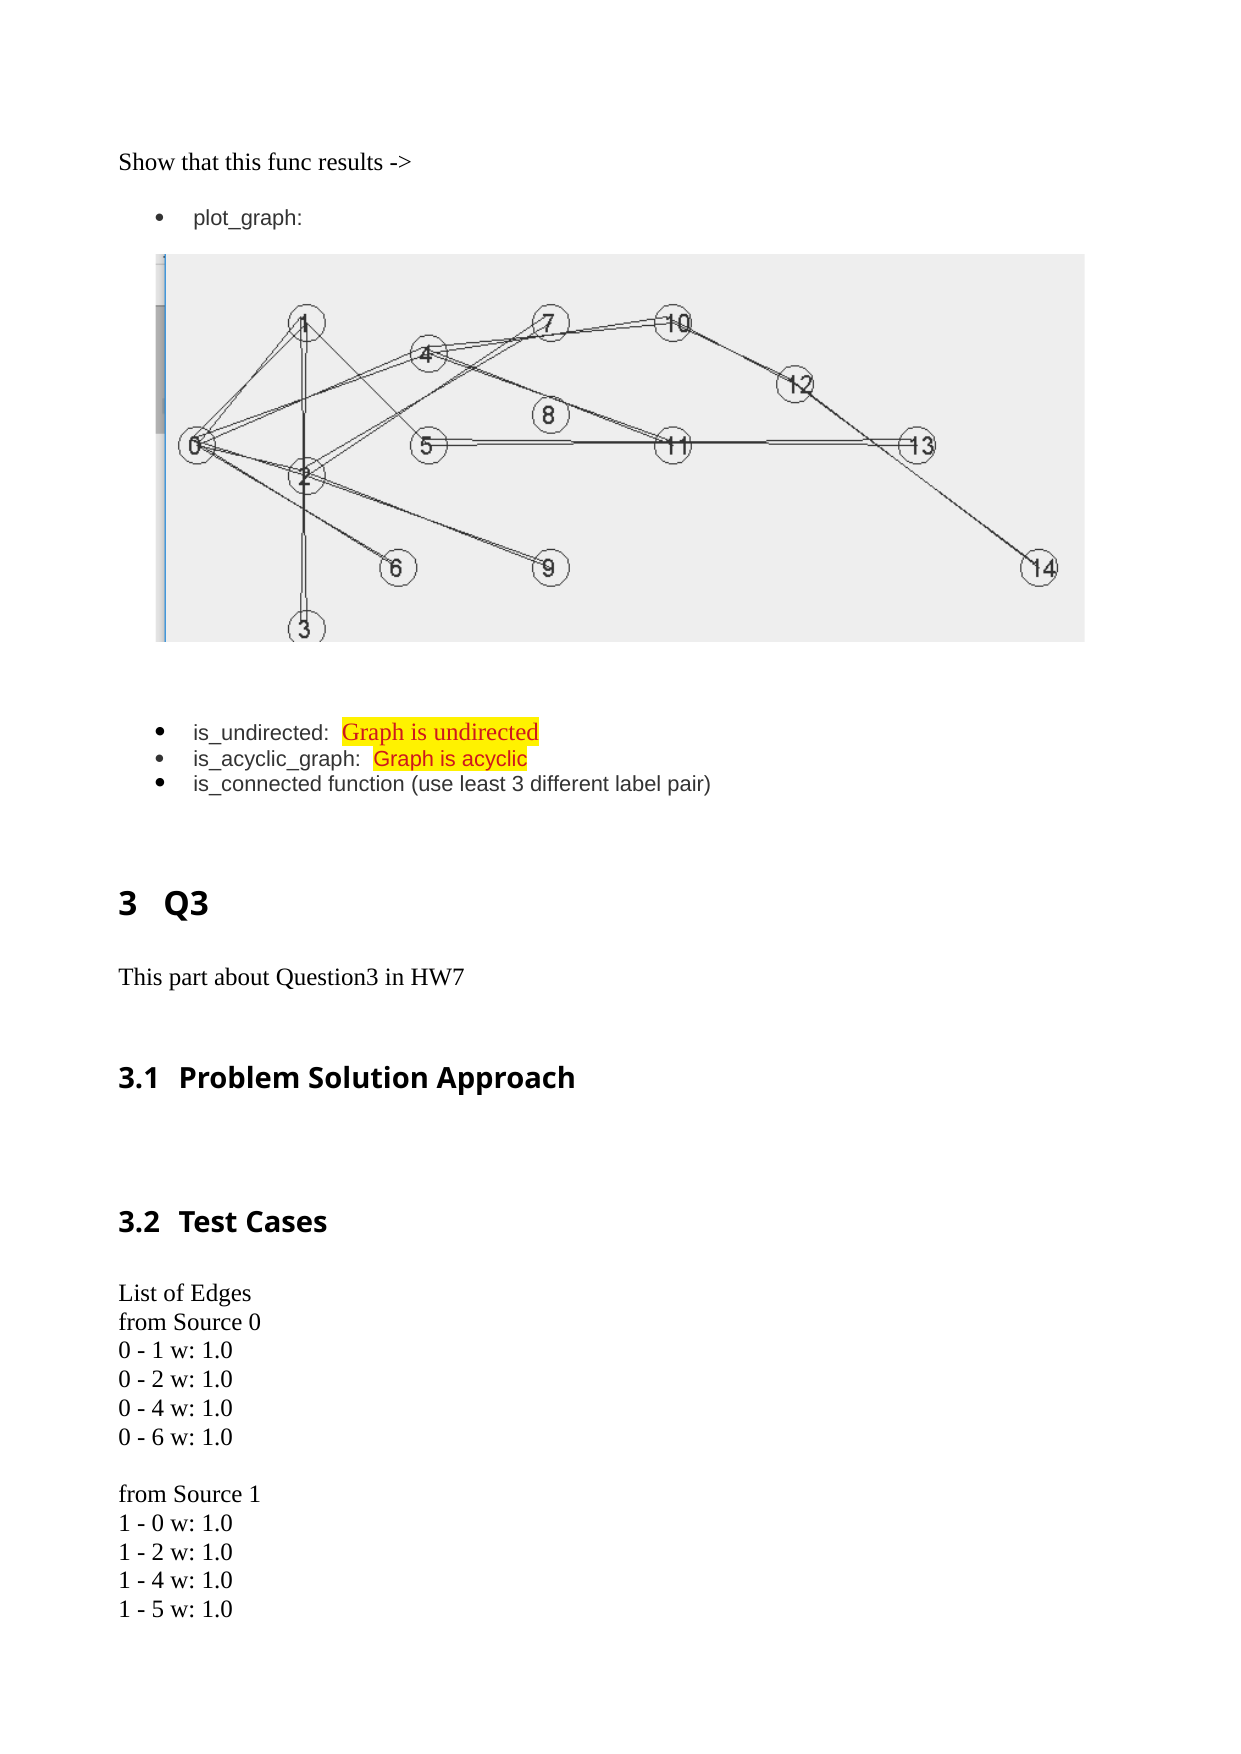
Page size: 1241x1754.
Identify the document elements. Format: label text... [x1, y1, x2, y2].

subtitle Q3 [118, 879, 1122, 925]
list plot_graph: [156, 204, 1122, 229]
list is_acyclic_graph: Graph is acyclic [156, 746, 1122, 771]
list is_undirected: Graph is undirected [156, 717, 1122, 746]
text Show that this func results -> [118, 147, 1122, 176]
text This part about Question3 in HW7 [118, 962, 1122, 991]
text 1 - 0 w: 1.0 [118, 1508, 1122, 1537]
picture [155, 254, 1085, 642]
text List of Edges [118, 1278, 1122, 1307]
text 1 - 4 w: 1.0 [118, 1566, 1122, 1594]
list is_connected function (use least 3 different label pair) [156, 771, 1122, 797]
text 0 - 4 w: 1.0 [118, 1393, 1122, 1422]
text from Source 1 [118, 1479, 1122, 1508]
text 0 - 2 w: 1.0 [118, 1364, 1122, 1393]
text from Source 0 [118, 1307, 1122, 1336]
text 1 - 2 w: 1.0 [118, 1537, 1122, 1566]
text 0 - 6 w: 1.0 [118, 1422, 1122, 1451]
subtitle Test Cases [118, 1201, 1122, 1241]
subtitle Problem Solution Approach [118, 1057, 1122, 1097]
text 1 - 5 w: 1.0 [118, 1594, 1122, 1623]
text 0 - 1 w: 1.0 [118, 1336, 1122, 1364]
